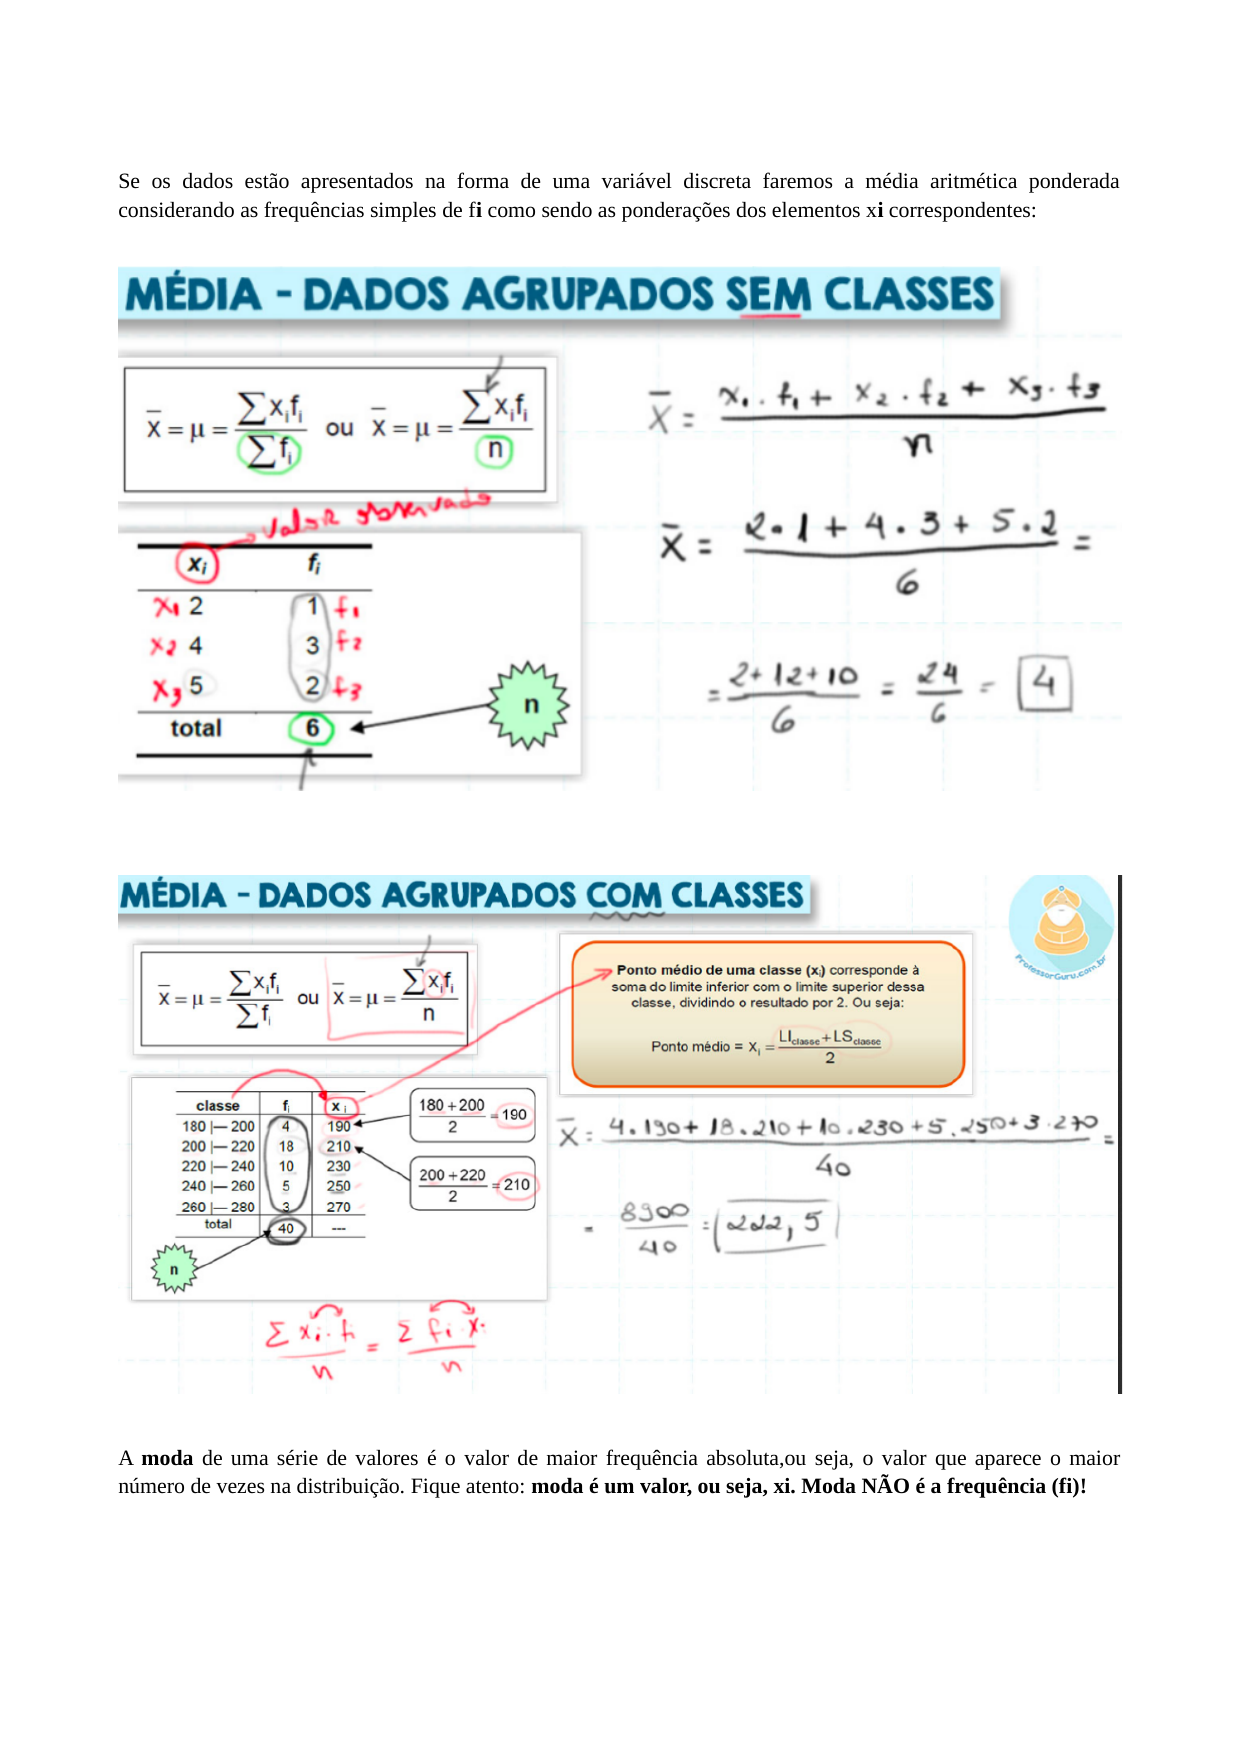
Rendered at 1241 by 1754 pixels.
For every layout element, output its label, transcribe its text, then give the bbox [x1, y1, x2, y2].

picture [118, 266, 1123, 791]
text Se os dados estão apresentados na forma de uma variável discreta faremos a média aritmética ponderada considerando as frequências simples de fi como sendo as ponderações dos elementos xi correspondentes: [118, 168, 1122, 223]
picture [118, 875, 1123, 1394]
text A moda de uma série de valores é o valor de maior frequência absoluta,ou seja, o valor que aparece o maior número de vezes na distribuição. Fique atento: moda é um valor, ou seja, xi. Moda NÃO é a frequência (fi)! [118, 1444, 1122, 1499]
